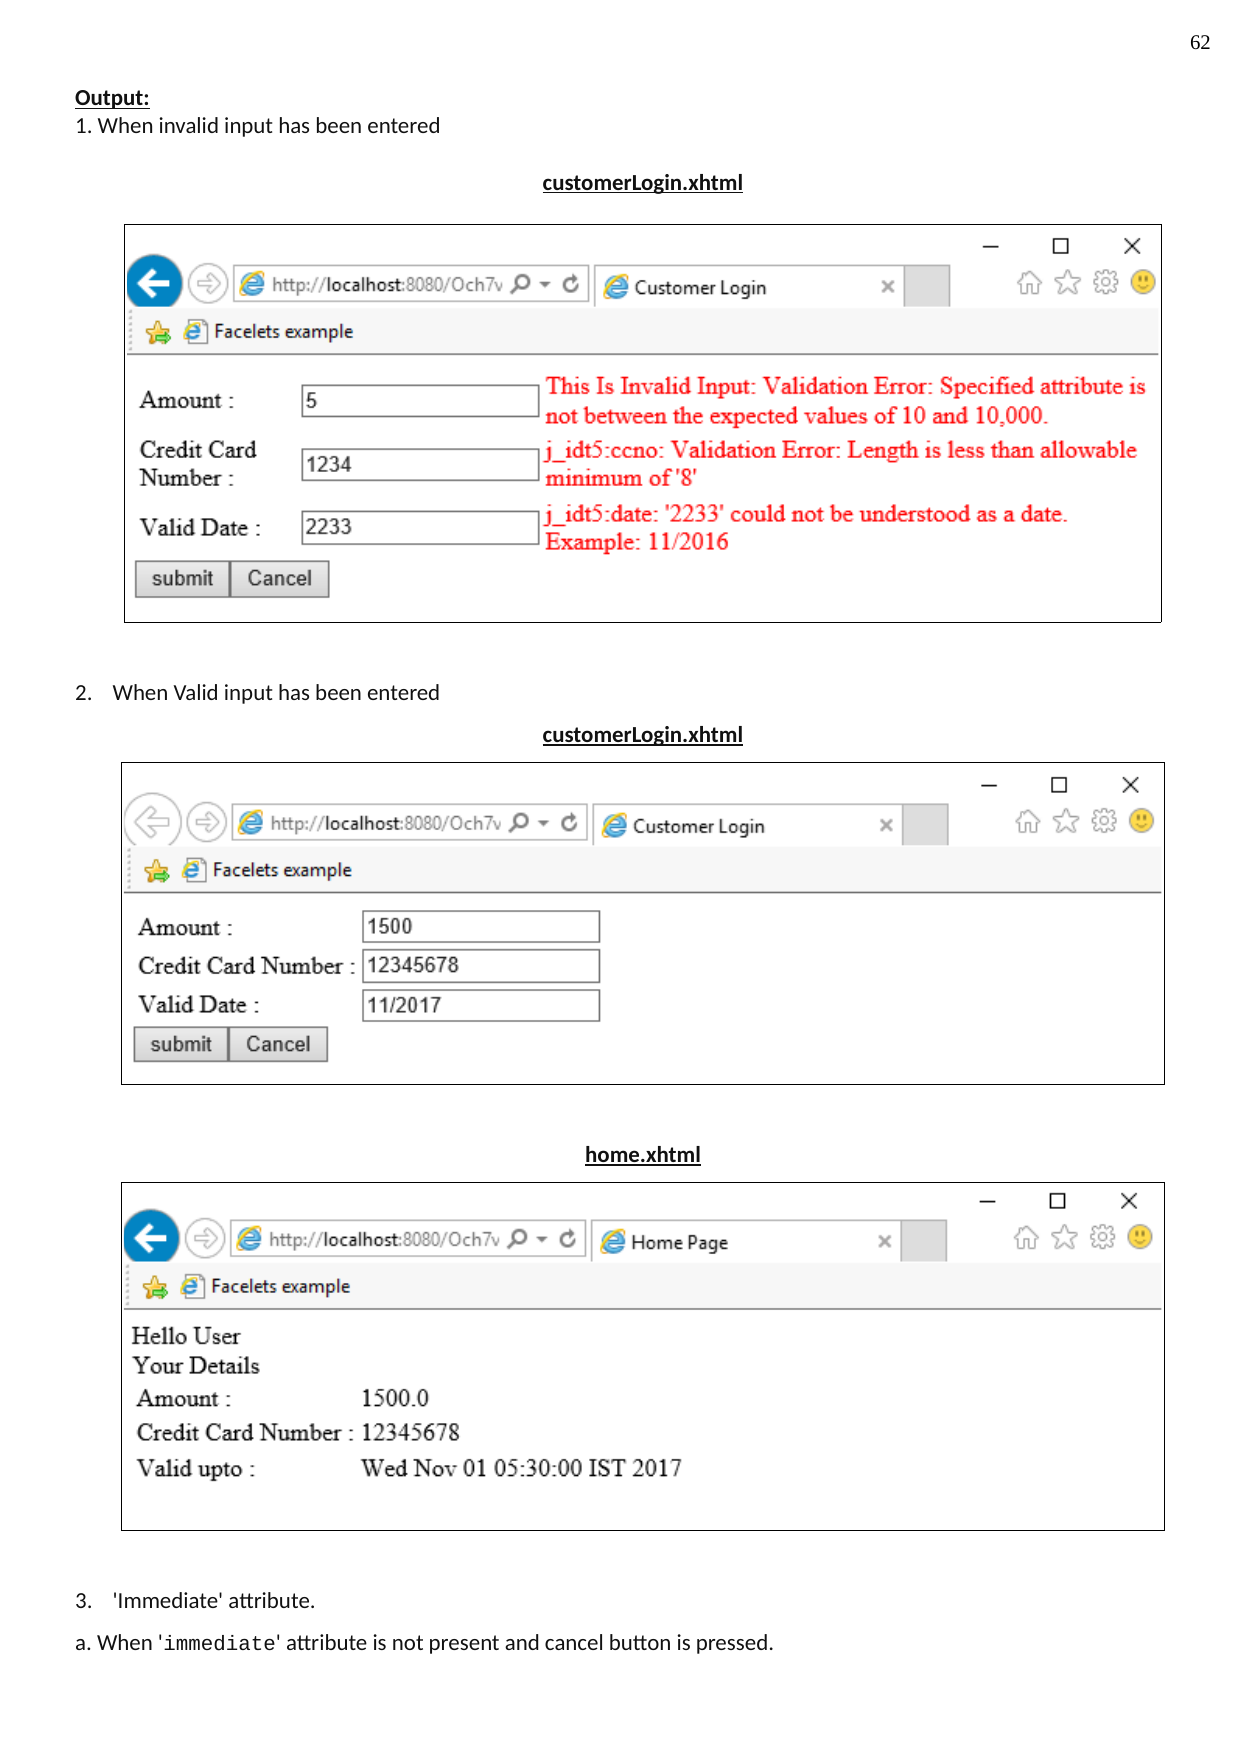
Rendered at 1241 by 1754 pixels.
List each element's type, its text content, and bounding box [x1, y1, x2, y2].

text customerLogin.xhtml [75, 720, 1211, 748]
text 1. When invalid input has been entered [75, 112, 1211, 139]
text a. When 'immediate' attribute is not present and cancel button is pressed. [75, 1628, 1211, 1657]
text Output: [75, 83, 1211, 112]
text 3. 'Immediate' attribute. [75, 1586, 1211, 1614]
text 2. When Valid input has been entered [75, 678, 1211, 706]
text home.xhtml [75, 1140, 1211, 1168]
text customerLogin.xhtml [75, 168, 1211, 196]
